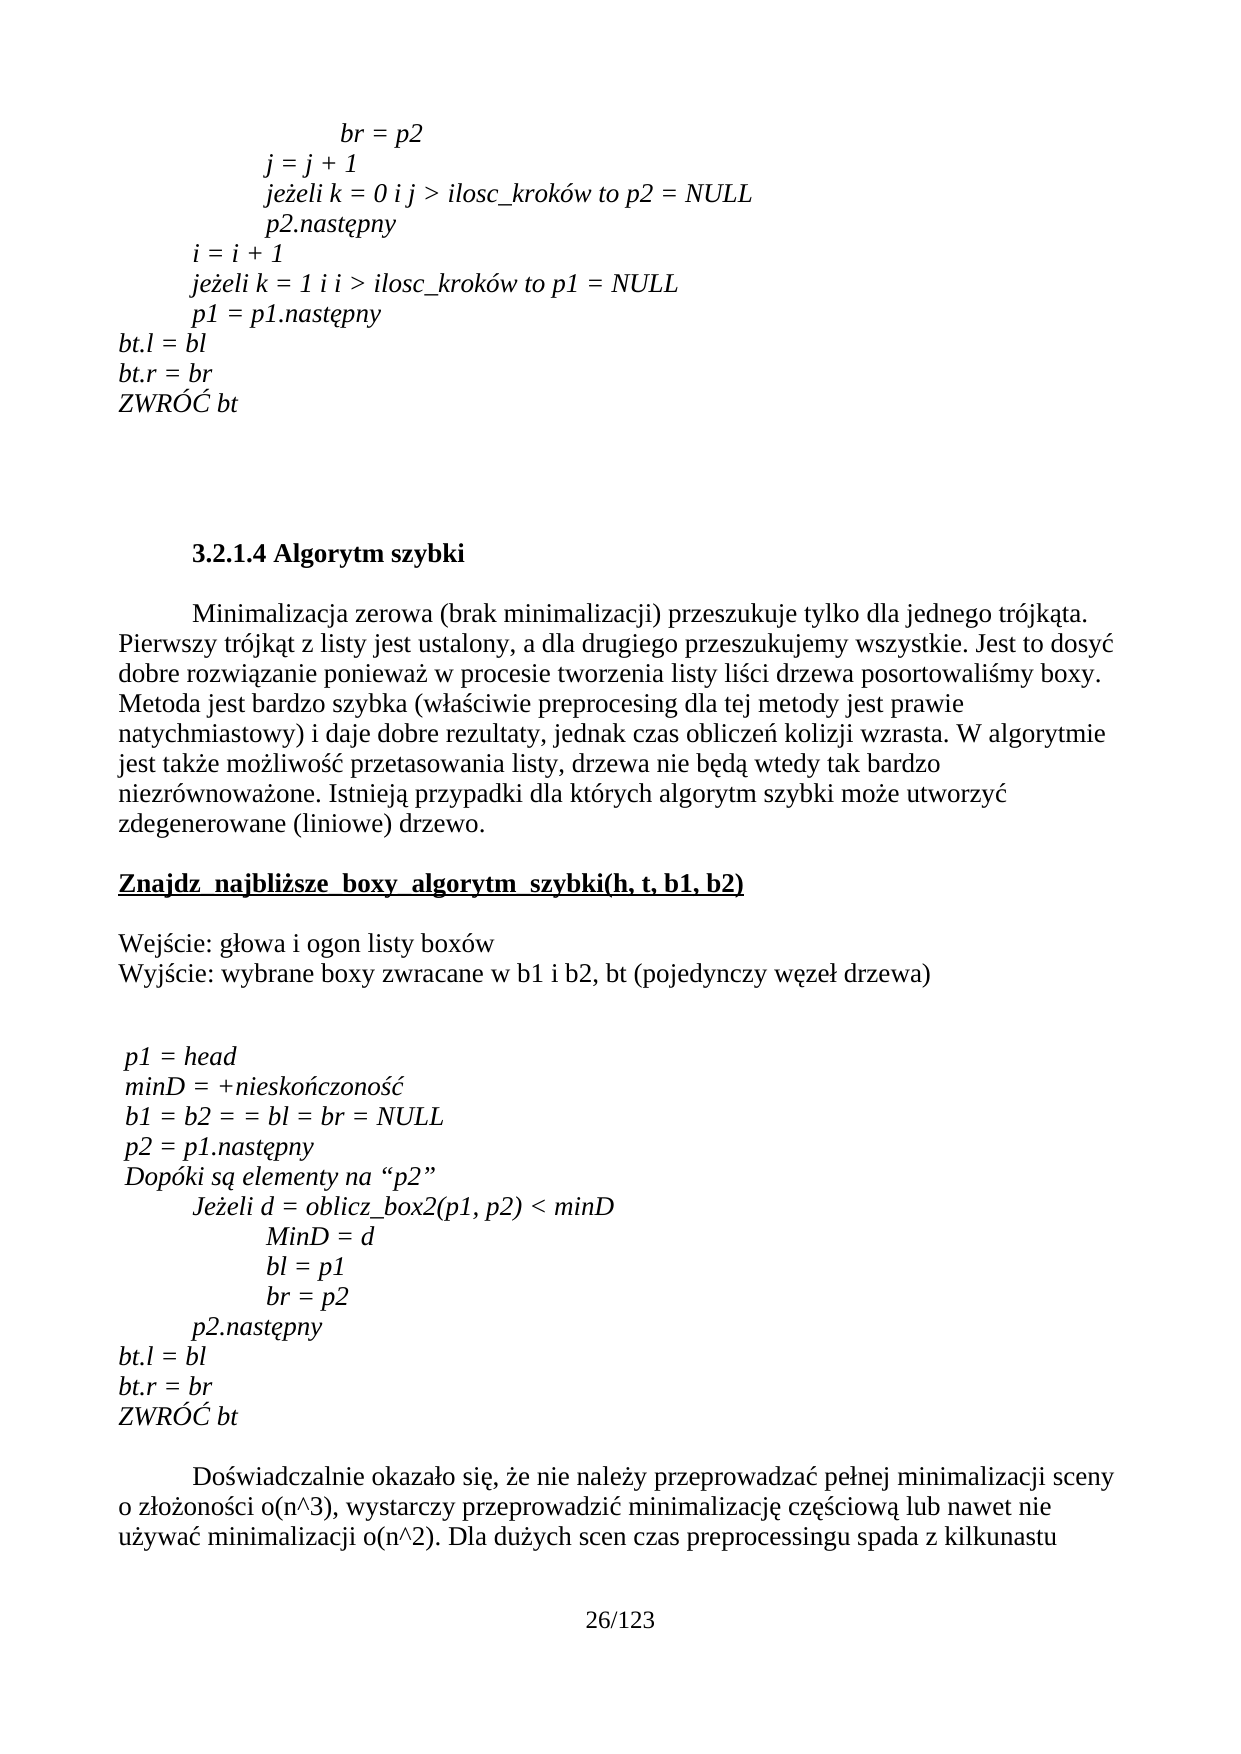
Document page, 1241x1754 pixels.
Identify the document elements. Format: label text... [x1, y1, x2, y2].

text Wejście: głowa i ogon listy boxów [118, 928, 1122, 958]
text i = i + 1 [118, 238, 1122, 268]
text Doświadczalnie okazało się, że nie należy przeprowadzać pełnej minimalizacji sceny o złożoności o(n^3), wystarczy przeprowadzić minimalizację częściową lub nawet nie używać minimalizacji o(n^2). Dla dużych scen czas preprocessingu spada z kilkunastu [118, 1461, 1122, 1551]
text MinD = d [118, 1221, 1122, 1251]
text bt.l = bl [118, 328, 1122, 358]
text Minimalizacja zerowa (brak minimalizacji) przeszukuje tylko dla jednego trójkąta. Pierwszy trójkąt z listy jest ustalony, a dla drugiego przeszukujemy wszystkie. Jest to dosyć dobre rozwiązanie ponieważ w procesie tworzenia listy liści drzewa posortowaliśmy boxy. Metoda jest bardzo szybka (właściwie preprocesing dla tej metody jest prawie natychmiastowy) i daje dobre rezultaty, jednak czas obliczeń kolizji wzrasta. W algorytmie jest także możliwość przetasowania listy, drzewa nie będą wtedy tak bardzo niezrównoważone. Istnieją przypadki dla których algorytm szybki może utworzyć zdegenerowane (liniowe) drzewo. [118, 598, 1122, 838]
text jeżeli k = 0 i j > ilosc_kroków to p2 = NULL [118, 178, 1122, 208]
text 3.2.1.4 Algorytm szybki [118, 538, 1122, 568]
text p1 = head [118, 1041, 1122, 1071]
text br = p2 [118, 1281, 1122, 1311]
text Wyjście: wybrane boxy zwracane w b1 i b2, bt (pojedynczy węzeł drzewa) [118, 958, 1122, 988]
text br = p2 [118, 118, 1122, 148]
text j = j + 1 [118, 148, 1122, 178]
text minD = +nieskończoność [118, 1071, 1122, 1101]
text p2.następny [118, 1311, 1122, 1341]
text bt.r = br [118, 358, 1122, 388]
text p2 = p1.następny [118, 1131, 1122, 1161]
text p1 = p1.następny [118, 298, 1122, 328]
text b1 = b2 = = bl = br = NULL [118, 1101, 1122, 1131]
text Dopóki są elementy na “p2” [118, 1161, 1122, 1191]
text bl = p1 [118, 1251, 1122, 1281]
text p2.następny [118, 208, 1122, 238]
text jeżeli k = 1 i i > ilosc_kroków to p1 = NULL [118, 268, 1122, 298]
text ZWRÓĆ bt [118, 1401, 1122, 1431]
text Znajdz_najbliższe_boxy_algorytm_szybki(h, t, b1, b2) [118, 868, 1122, 898]
text bt.r = br [118, 1371, 1122, 1401]
text bt.l = bl [118, 1341, 1122, 1371]
text ZWRÓĆ bt [118, 388, 1122, 418]
text Jeżeli d = oblicz_box2(p1, p2) < minD [118, 1191, 1122, 1221]
